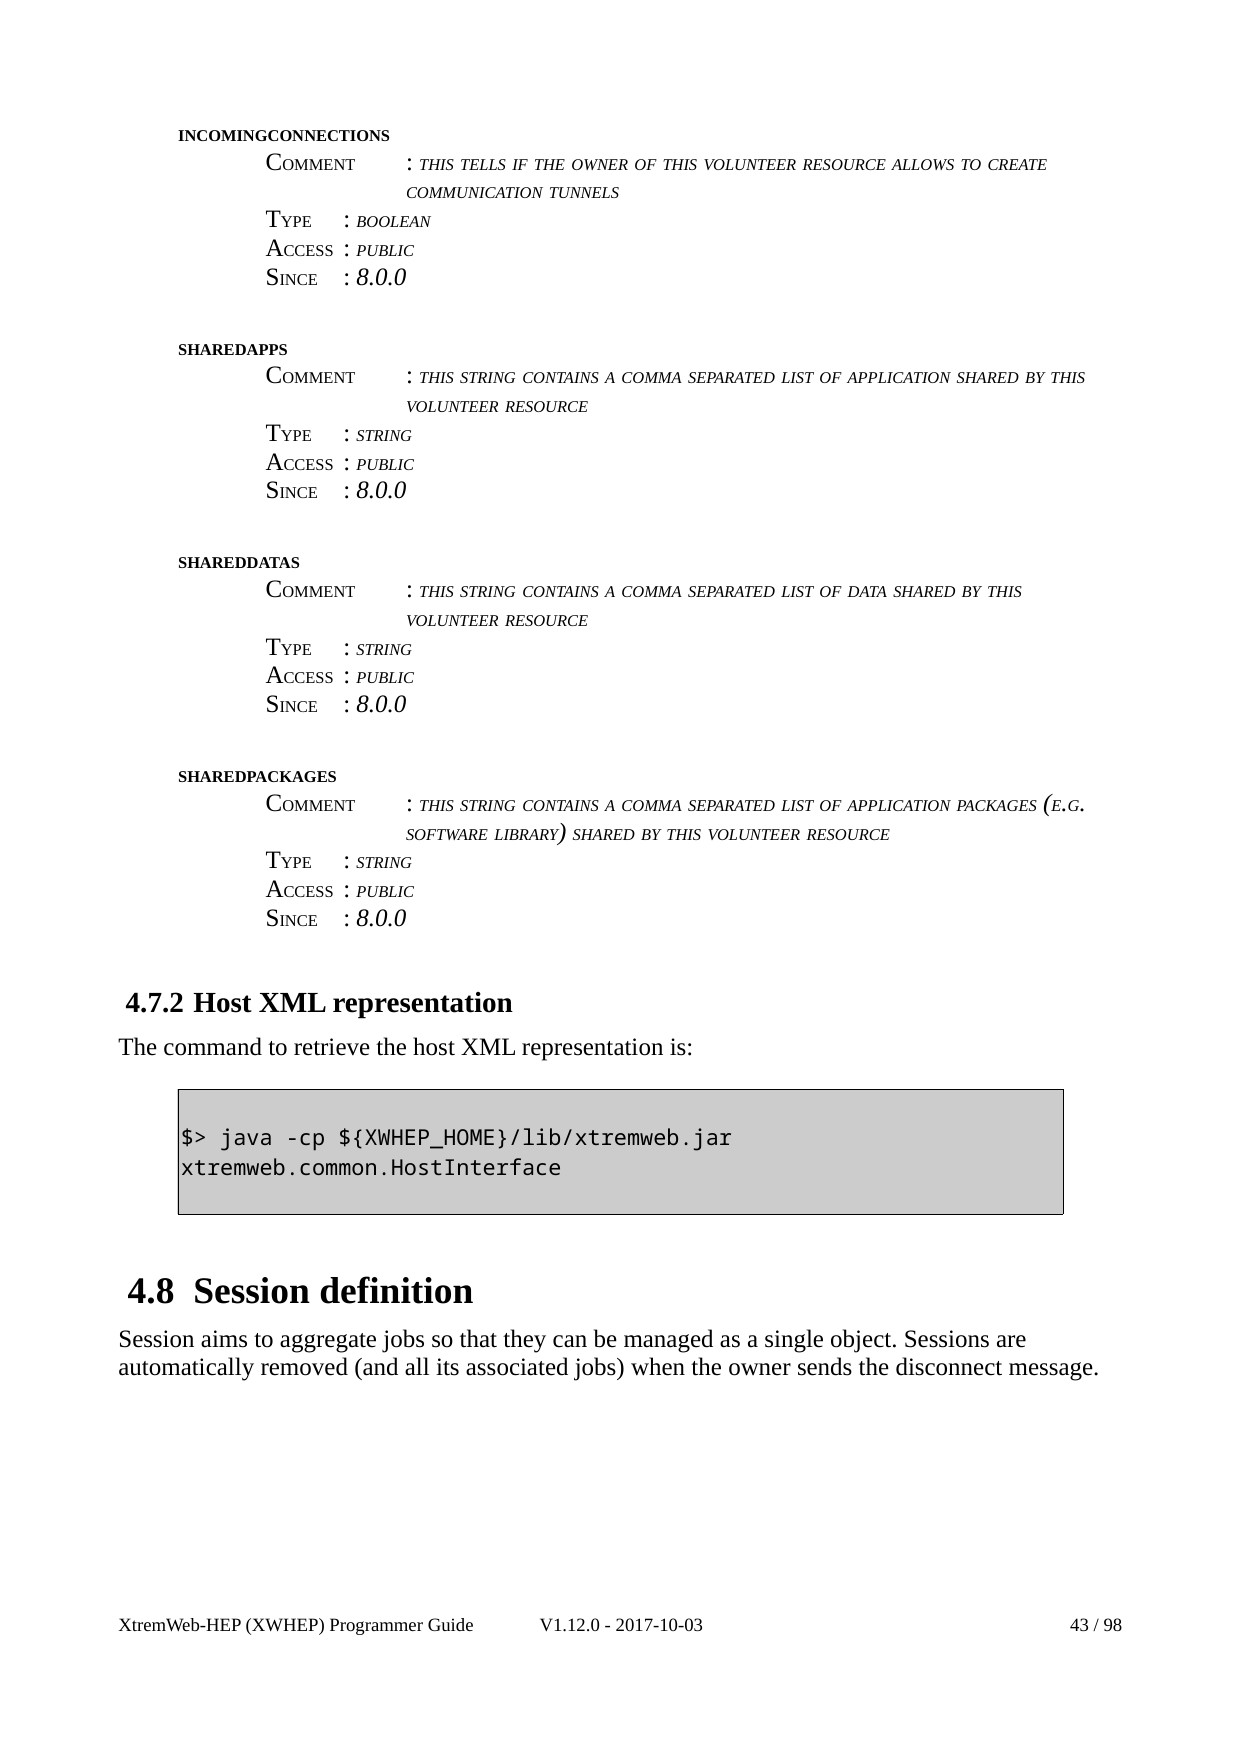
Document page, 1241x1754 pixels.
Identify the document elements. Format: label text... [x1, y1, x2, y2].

text sharedpackages [178, 759, 1122, 788]
subtitle Session definition [118, 1268, 1122, 1311]
text Access : public [265, 233, 1122, 262]
text Type : string [265, 632, 1122, 661]
text Access : public [265, 874, 1122, 903]
text Comment : this string contains a comma separated list of application packages (e.g. software library) shared by this volunteer resource [265, 788, 1122, 846]
text Comment : this tells if the owner of this volunteer resource allows to create communication tunnels [265, 147, 1122, 204]
text Comment : this string contains a comma separated list of application shared by this volunteer resource [265, 361, 1122, 418]
text Since : 8.0.0 [265, 903, 1122, 932]
text Since : 8.0.0 [265, 262, 1122, 291]
text Session aims to aggregate jobs so that they can be managed as a single object. Sessions are automatically removed (and all its associated jobs) when the owner sends the disconnect message. [118, 1324, 1122, 1381]
text Access : public [265, 447, 1122, 476]
text The command to retrieve the host XML representation is: [118, 1032, 1122, 1060]
text Comment : this string contains a comma separated list of data shared by this volunteer resource [265, 574, 1122, 632]
text Since : 8.0.0 [265, 476, 1122, 504]
text shareddatas [178, 546, 1122, 574]
text Type : string [265, 846, 1122, 874]
subtitle Host XML representation [118, 986, 1122, 1019]
text Access : public [265, 661, 1122, 689]
text Type : boolean [265, 204, 1122, 233]
text incomingconnections [178, 118, 1122, 147]
text $> java -cp ${XWHEP_HOME}/lib/xtremweb.jar xtremweb.common.HostInterface [179, 1119, 1063, 1178]
text Type : string [265, 418, 1122, 447]
text sharedapps [178, 332, 1122, 361]
text Since : 8.0.0 [265, 689, 1122, 718]
